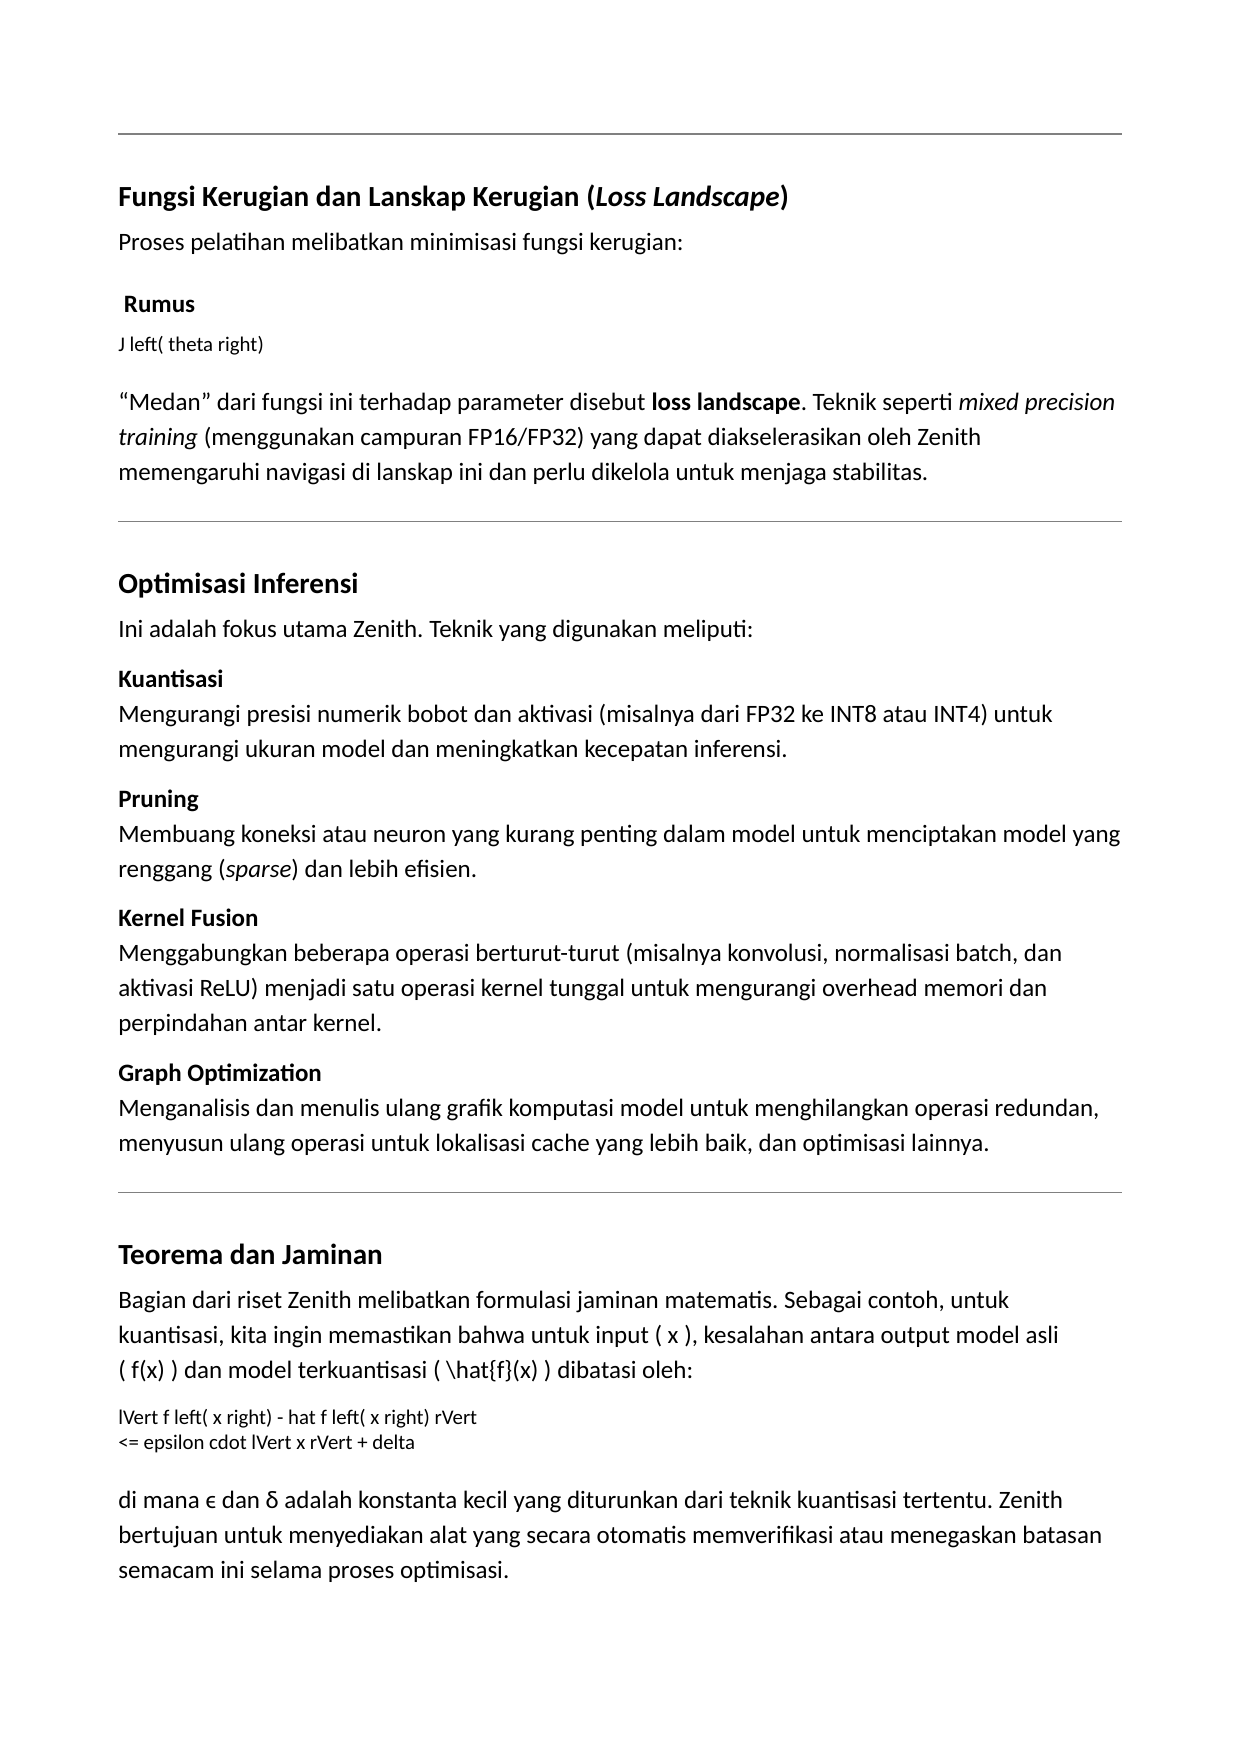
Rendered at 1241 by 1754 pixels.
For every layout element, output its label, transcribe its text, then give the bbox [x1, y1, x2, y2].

text <= epsilon cdot lVert x rVert + delta [118, 1429, 1122, 1455]
text Graph Optimization Menganalisis dan menulis ulang grafik komputasi model untuk menghilangkan operasi redundan, menyusun ulang operasi untuk lokalisasi cache yang lebih baik, dan optimisasi lainnya. [118, 1057, 1122, 1157]
subtitle Teorema dan Jaminan [118, 1236, 1122, 1272]
subtitle Fungsi Kerugian dan Lanskap Kerugian (Loss Landscape) [118, 178, 1122, 213]
text Bagian dari riset Zenith melibatkan formulasi jaminan matematis. Sebagai contoh, untuk kuantisasi, kita ingin memastikan bahwa untuk input ( x ), kesalahan antara output model asli ( f(x) ) dan model terkuantisasi ( \hat{f}(x) ) dibatasi oleh: [118, 1284, 1122, 1385]
text di mana ϵ dan δ adalah konstanta kecil yang diturunkan dari teknik kuantisasi tertentu. Zenith bertujuan untuk menyediakan alat yang secara otomatis memverifikasi atau menegaskan batasan semacam ini selama proses optimisasi. [118, 1484, 1122, 1585]
text Ini adalah fokus utama Zenith. Teknik yang digunakan meliputi: [118, 613, 1122, 644]
text Proses pelatihan melibatkan minimisasi fungsi kerugian: [118, 226, 1122, 257]
text “Medan” dari fungsi ini terhadap parameter disebut loss landscape. Teknik seperti mixed precision training (menggunakan campuran FP16/FP32) yang dapat diakselerasikan oleh Zenith memengaruhi navigasi di lanskap ini dan perlu dikelola untuk menjaga stabilitas. [118, 386, 1122, 487]
text Pruning Membuang koneksi atau neuron yang kurang penting dalam model untuk menciptakan model yang renggang (sparse) dan lebih efisien. [118, 783, 1122, 883]
text J left( theta right) [118, 331, 1122, 357]
text Kernel Fusion Menggabungkan beberapa operasi berturut-turut (misalnya konvolusi, normalisasi batch, dan aktivasi ReLU) menjadi satu operasi kernel tunggal untuk mengurangi overhead memori dan perpindahan antar kernel. [118, 902, 1122, 1038]
subtitle Rumus [118, 288, 1122, 319]
text Kuantisasi Mengurangi presisi numerik bobot dan aktivasi (misalnya dari FP32 ke INT8 atau INT4) untuk mengurangi ukuran model dan meningkatkan kecepatan inferensi. [118, 663, 1122, 764]
text lVert f left( x right) - hat f left( x right) rVert [118, 1404, 1122, 1429]
subtitle Optimisasi Inferensi [118, 565, 1122, 601]
